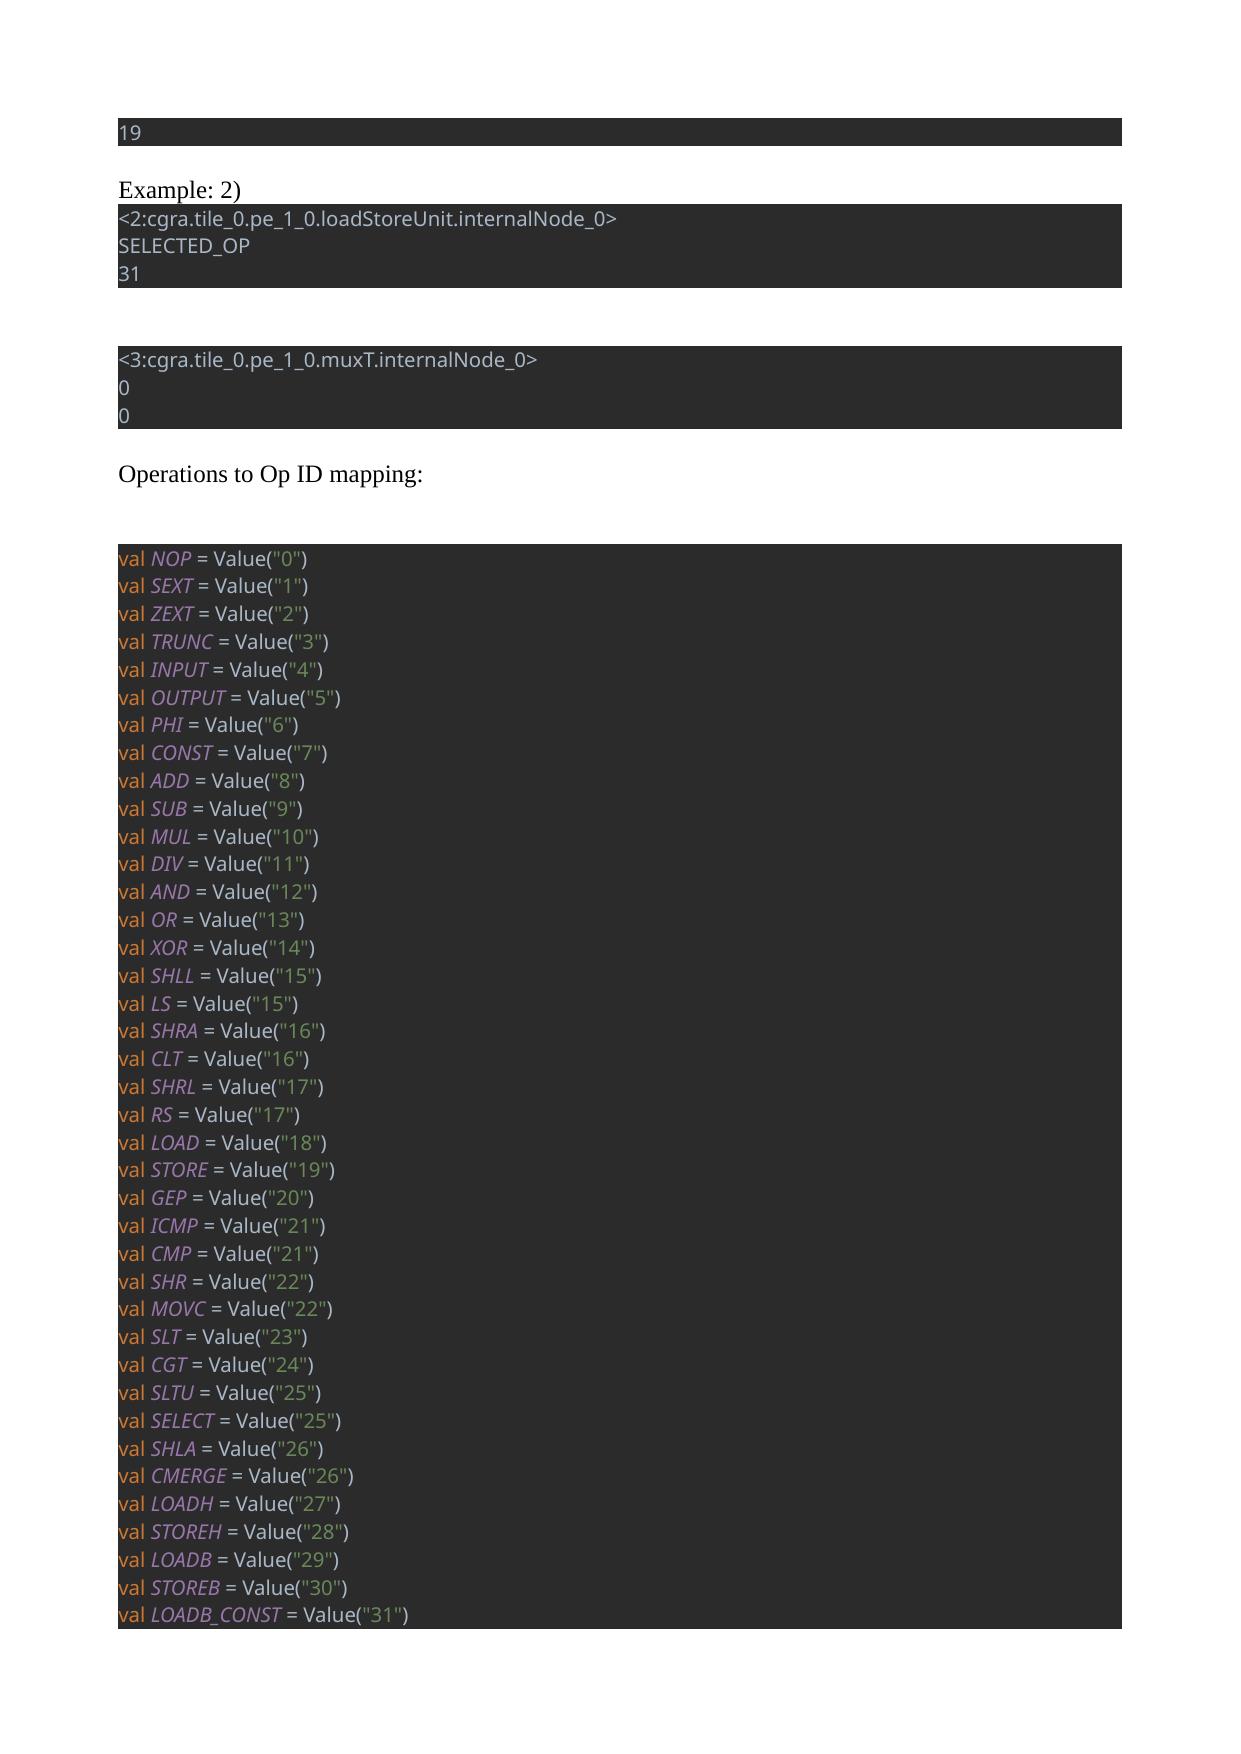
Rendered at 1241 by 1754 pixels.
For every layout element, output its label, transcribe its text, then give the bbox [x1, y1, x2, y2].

text val CLT = Value("16") [118, 1045, 1122, 1072]
text val AND = Value("12") [118, 878, 1122, 906]
text val LOADH = Value("27") [118, 1490, 1122, 1517]
text val CMP = Value("21") [118, 1239, 1122, 1267]
text val PHI = Value("6") [118, 711, 1122, 739]
text val TRUNC = Value("3") [118, 627, 1122, 655]
text val SHRA = Value("16") [118, 1017, 1122, 1045]
text val OUTPUT = Value("5") [118, 683, 1122, 711]
text val CGT = Value("24") [118, 1351, 1122, 1378]
text val MUL = Value("10") [118, 822, 1122, 850]
text val STOREH = Value("28") [118, 1517, 1122, 1545]
text val CMERGE = Value("26") [118, 1462, 1122, 1490]
text 0 [118, 374, 1122, 401]
text Example: 2) [118, 175, 1122, 204]
text <3:cgra.tile_0.pe_1_0.muxT.internalNode_0> [118, 346, 1122, 374]
text val STORE = Value("19") [118, 1156, 1122, 1184]
text val RS = Value("17") [118, 1100, 1122, 1128]
text val XOR = Value("14") [118, 933, 1122, 961]
text val SUB = Value("9") [118, 794, 1122, 822]
text val GEP = Value("20") [118, 1184, 1122, 1212]
text val SHLA = Value("26") [118, 1434, 1122, 1462]
text val ICMP = Value("21") [118, 1212, 1122, 1239]
text val LOADB_CONST = Value("31") [118, 1601, 1122, 1629]
text val INPUT = Value("4") [118, 655, 1122, 683]
text val SHR = Value("22") [118, 1267, 1122, 1295]
text <2:cgra.tile_0.pe_1_0.loadStoreUnit.internalNode_0> [118, 204, 1122, 232]
text 31 [118, 260, 1122, 288]
text 19 [118, 118, 1122, 146]
text val SLTU = Value("25") [118, 1378, 1122, 1406]
text val SLT = Value("23") [118, 1323, 1122, 1351]
text val NOP = Value("0") [118, 544, 1122, 572]
text val LOAD = Value("18") [118, 1128, 1122, 1156]
text val ADD = Value("8") [118, 767, 1122, 794]
text val SEXT = Value("1") [118, 572, 1122, 600]
text val ZEXT = Value("2") [118, 600, 1122, 627]
text val MOVC = Value("22") [118, 1295, 1122, 1323]
text val SHRL = Value("17") [118, 1072, 1122, 1100]
text SELECTED_OP [118, 232, 1122, 260]
text val LOADB = Value("29") [118, 1545, 1122, 1573]
text val CONST = Value("7") [118, 739, 1122, 767]
text val SHLL = Value("15") [118, 961, 1122, 989]
text 0 [118, 401, 1122, 429]
text val LS = Value("15") [118, 989, 1122, 1017]
text val STOREB = Value("30") [118, 1573, 1122, 1601]
text val DIV = Value("11") [118, 850, 1122, 878]
text val SELECT = Value("25") [118, 1406, 1122, 1434]
text val OR = Value("13") [118, 906, 1122, 933]
text Operations to Op ID mapping: [118, 459, 1122, 487]
